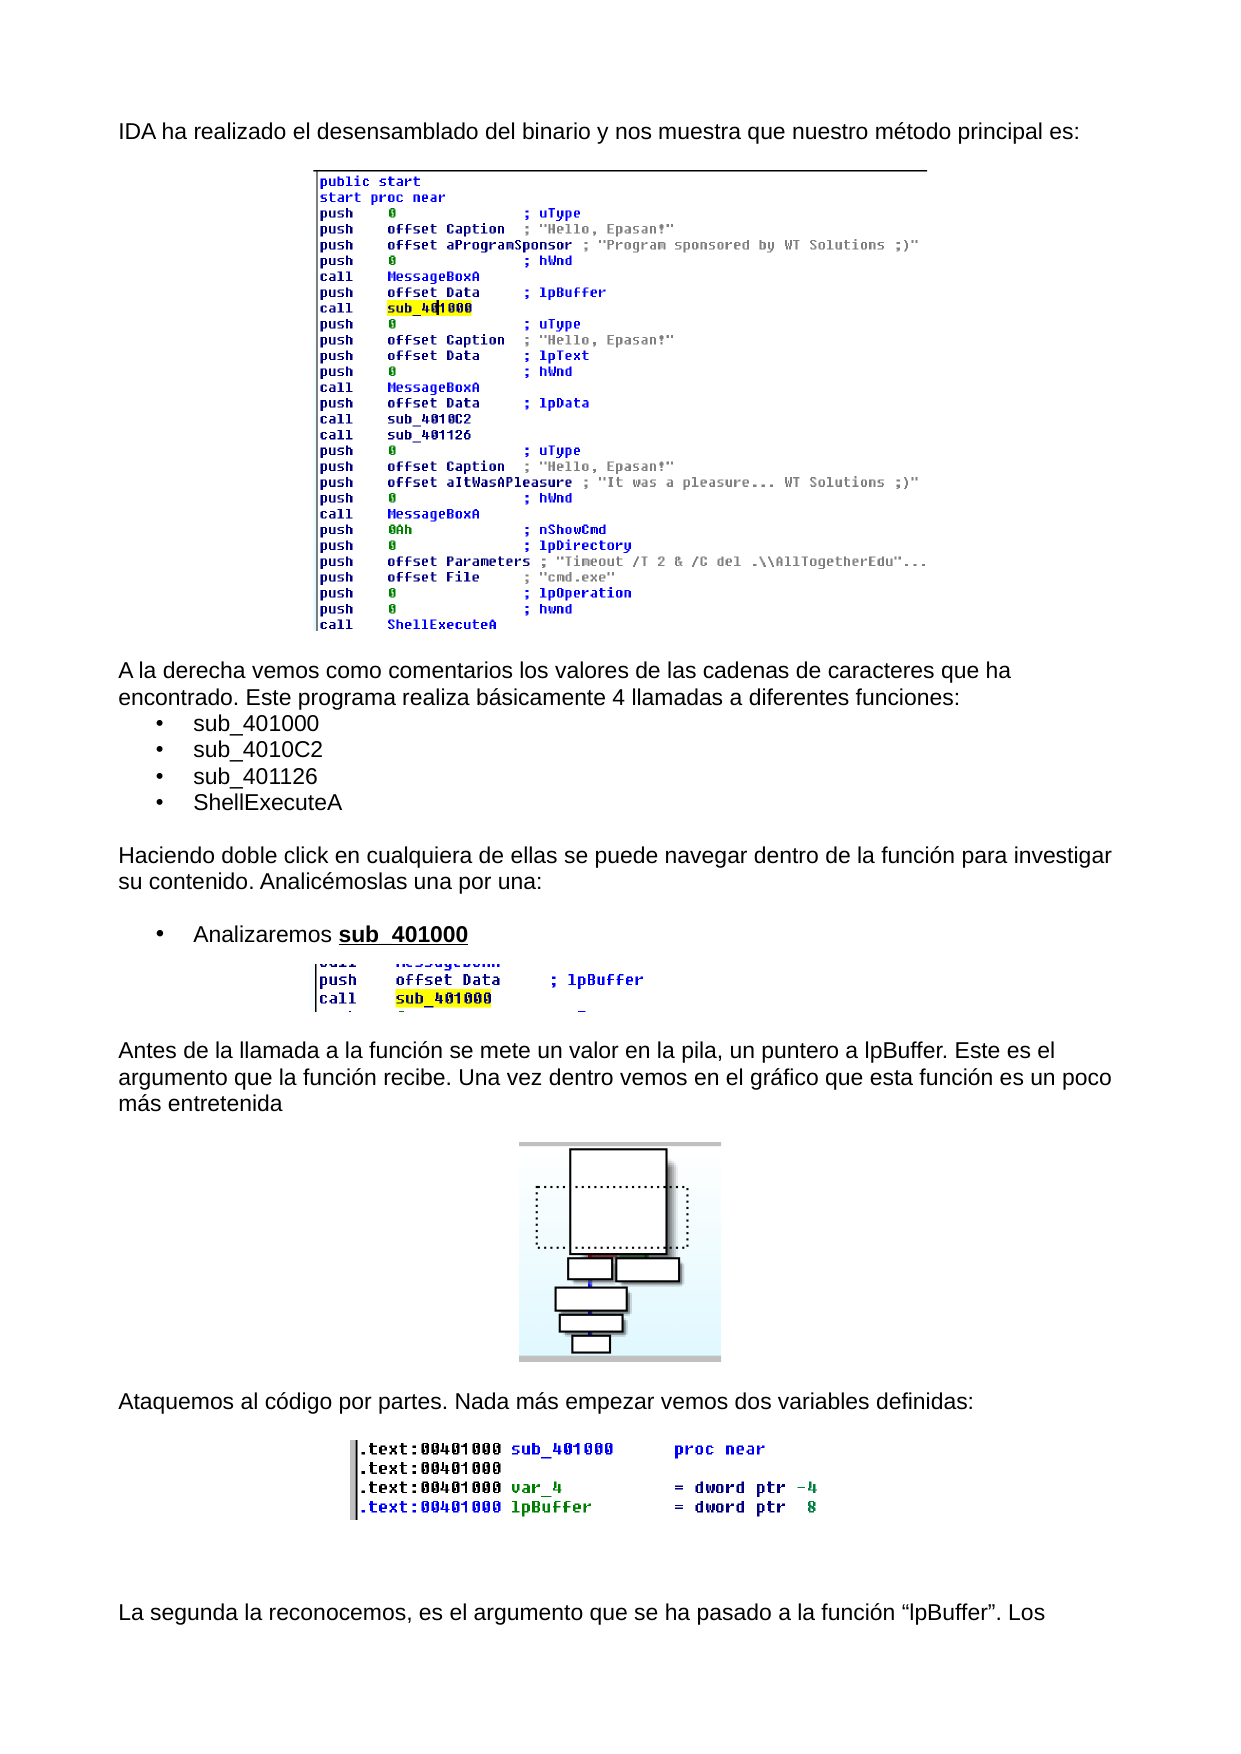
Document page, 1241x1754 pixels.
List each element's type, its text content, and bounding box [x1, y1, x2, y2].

picture [309, 964, 658, 1012]
list Analizaremos sub_401000 [156, 921, 1122, 948]
list sub_4010C2 [156, 736, 1122, 763]
list sub_401000 [156, 710, 1122, 736]
list ShellExecuteA [156, 789, 1122, 815]
picture [313, 170, 928, 631]
text A la derecha vemos como comentarios los valores de las cadenas de caracteres que ha encontrado. Este programa realiza básicamente 4 llamadas a diferentes funciones: [118, 657, 1122, 710]
picture [519, 1142, 722, 1362]
text Antes de la llamada a la función se mete un valor en la pila, un puntero a lpBuffer. Este es el argumento que la función recibe. Una vez dentro vemos en el gráfico que esta función es un poco más entretenida [118, 1037, 1122, 1117]
picture [333, 1440, 907, 1520]
text Haciendo doble click en cualquiera de ellas se puede navegar dentro de la función para investigar su contenido. Analicémoslas una por una: [118, 842, 1122, 894]
list sub_401126 [156, 763, 1122, 789]
text Ataquemos al código por partes. Nada más empezar vemos dos variables definidas: [118, 1388, 1122, 1414]
text IDA ha realizado el desensamblado del binario y nos muestra que nuestro método principal es: [118, 118, 1122, 144]
text La segunda la reconocemos, es el argumento que se ha pasado a la función “lpBuffer”. Los [118, 1599, 1122, 1625]
